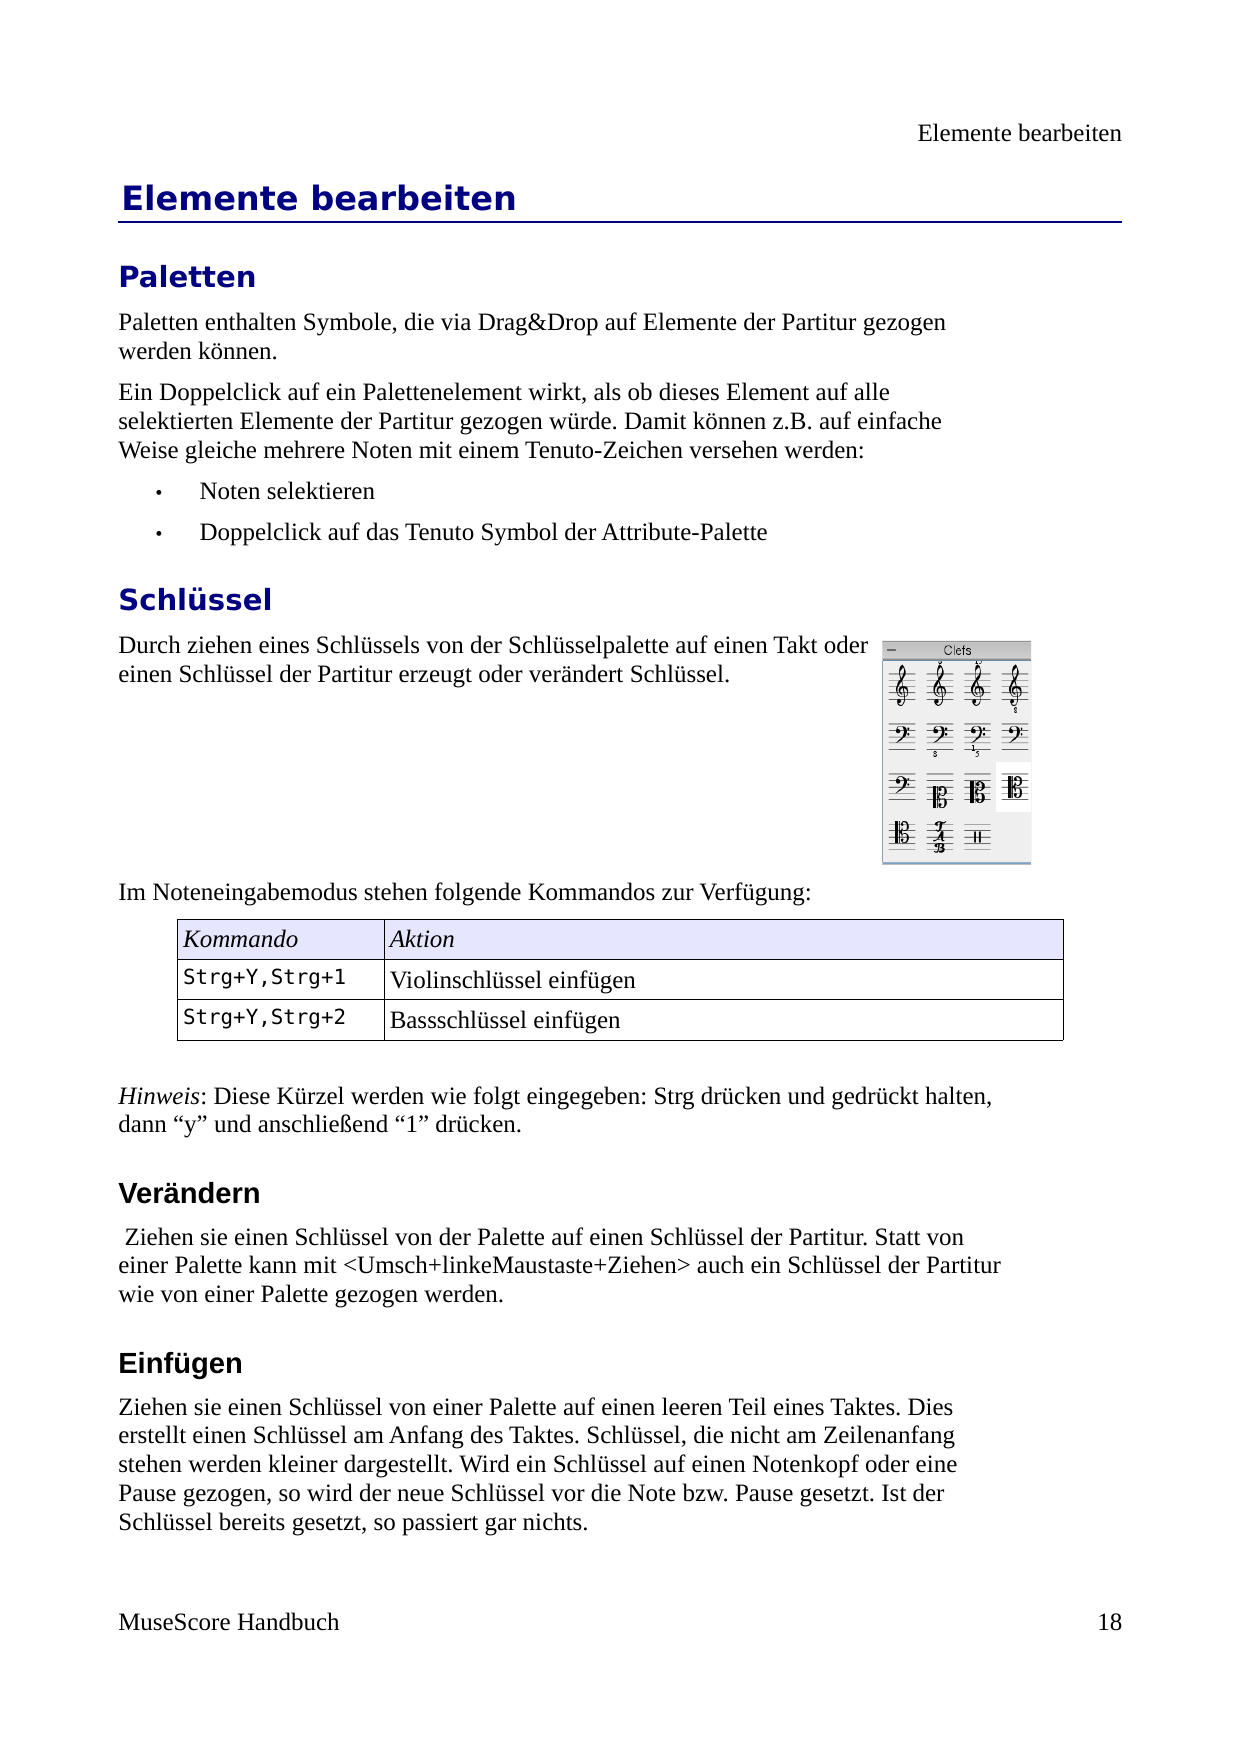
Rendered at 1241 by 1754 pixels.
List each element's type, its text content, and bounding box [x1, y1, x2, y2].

text Ziehen sie einen Schlüssel von der Palette auf einen Schlüssel der Partitur. Statt von einer Palette kann mit <Umsch+linkeMaustaste+Ziehen> auch ein Schlüssel der Partitur wie von einer Palette gezogen werden. [118, 1222, 1004, 1308]
table_cell Strg+Y,Strg+1 [178, 960, 384, 999]
table_cell Bassschlüssel einfügen [385, 1000, 1063, 1039]
text Paletten enthalten Symbole, die via Drag&Drop auf Elemente der Partitur gezogen werden können. [118, 307, 1004, 365]
picture [882, 640, 1032, 865]
table_cell Violinschlüssel einfügen [385, 960, 1063, 999]
text Hinweis: Diese Kürzel werden wie folgt eingegeben: Strg drücken und gedrückt halten, dann “y” und anschließend “1” drücken. [118, 1081, 1004, 1138]
subtitle Paletten [118, 261, 1122, 295]
subtitle Verändern [118, 1176, 1122, 1209]
list Doppelclick auf das Tenuto Symbol der Attribute-Palette [156, 517, 1004, 546]
table_header Kommando [178, 920, 384, 959]
text Ziehen sie einen Schlüssel von einer Palette auf einen leeren Teil eines Taktes. Dies erstellt einen Schlüssel am Anfang des Taktes. Schlüssel, die nicht am Zeilenanfang stehen werden kleiner dargestellt. Wird ein Schlüssel auf einen Notenkopf oder eine Pause gezogen, so wird der neue Schlüssel vor die Note bzw. Pause gesetzt. Ist der Schlüssel bereits gesetzt, so passiert gar nichts. [118, 1392, 1004, 1535]
subtitle Einfügen [118, 1346, 1122, 1379]
text Im Noteneingabemodus stehen folgende Kommandos zur Verfügung: [118, 877, 1004, 906]
table_header Aktion [385, 920, 1063, 959]
subtitle Schlüssel [118, 583, 1122, 617]
subtitle Elemente bearbeiten [118, 176, 1122, 221]
text Durch ziehen eines Schlüssels von der Schlüsselpalette auf einen Takt oder einen Schlüssel der Partitur erzeugt oder verändert Schlüssel. [118, 630, 1004, 865]
text Ein Doppelclick auf ein Palettenelement wirkt, als ob dieses Element auf alle selektierten Elemente der Partitur gezogen würde. Damit können z.B. auf einfache Weise gleiche mehrere Noten mit einem Tenuto-Zeichen versehen werden: [118, 377, 1004, 463]
list Noten selektieren [156, 476, 1004, 505]
table_cell Strg+Y,Strg+2 [178, 1000, 384, 1039]
